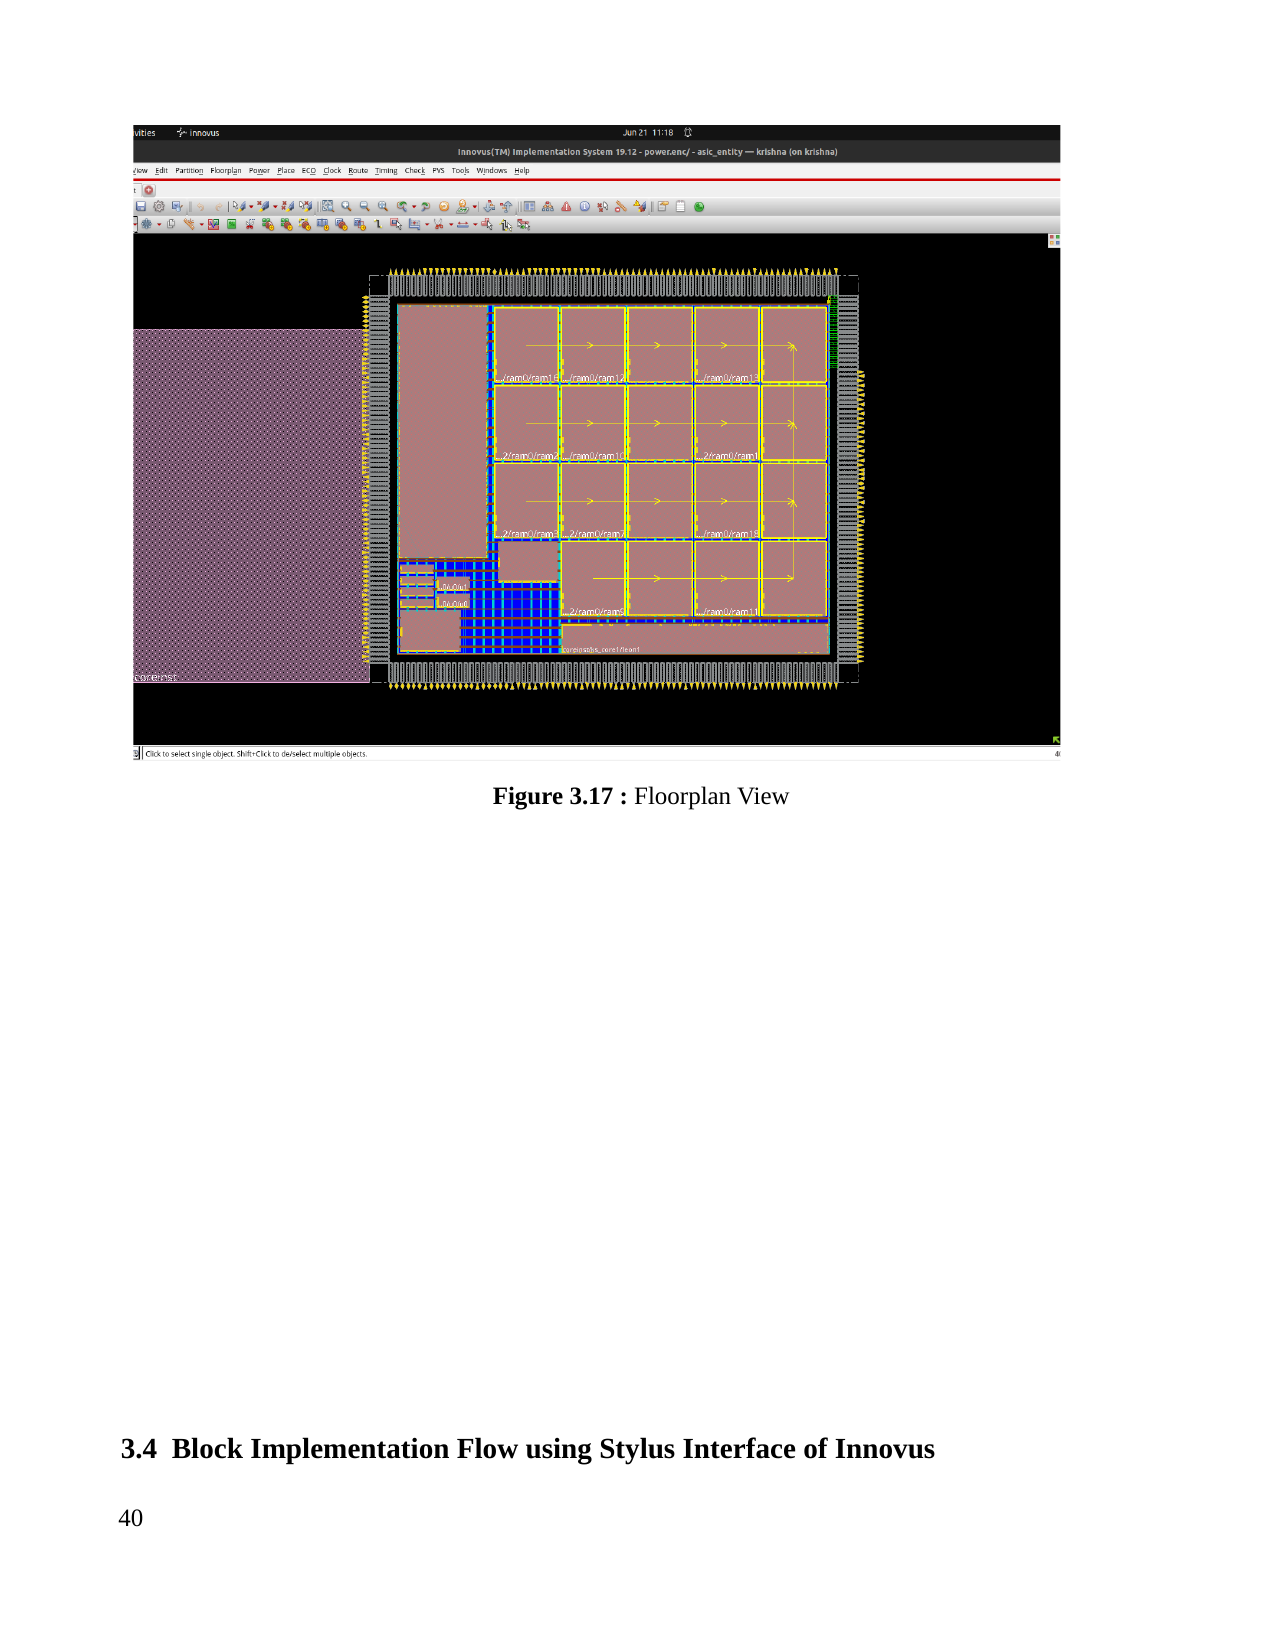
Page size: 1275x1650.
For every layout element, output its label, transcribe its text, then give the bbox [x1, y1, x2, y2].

text Figure 3.17 : Floorplan View [118, 118, 1157, 811]
picture [133, 125, 1061, 761]
text 3.4 Block Implementation Flow using Stylus Interface of Innovus [118, 1431, 1157, 1464]
